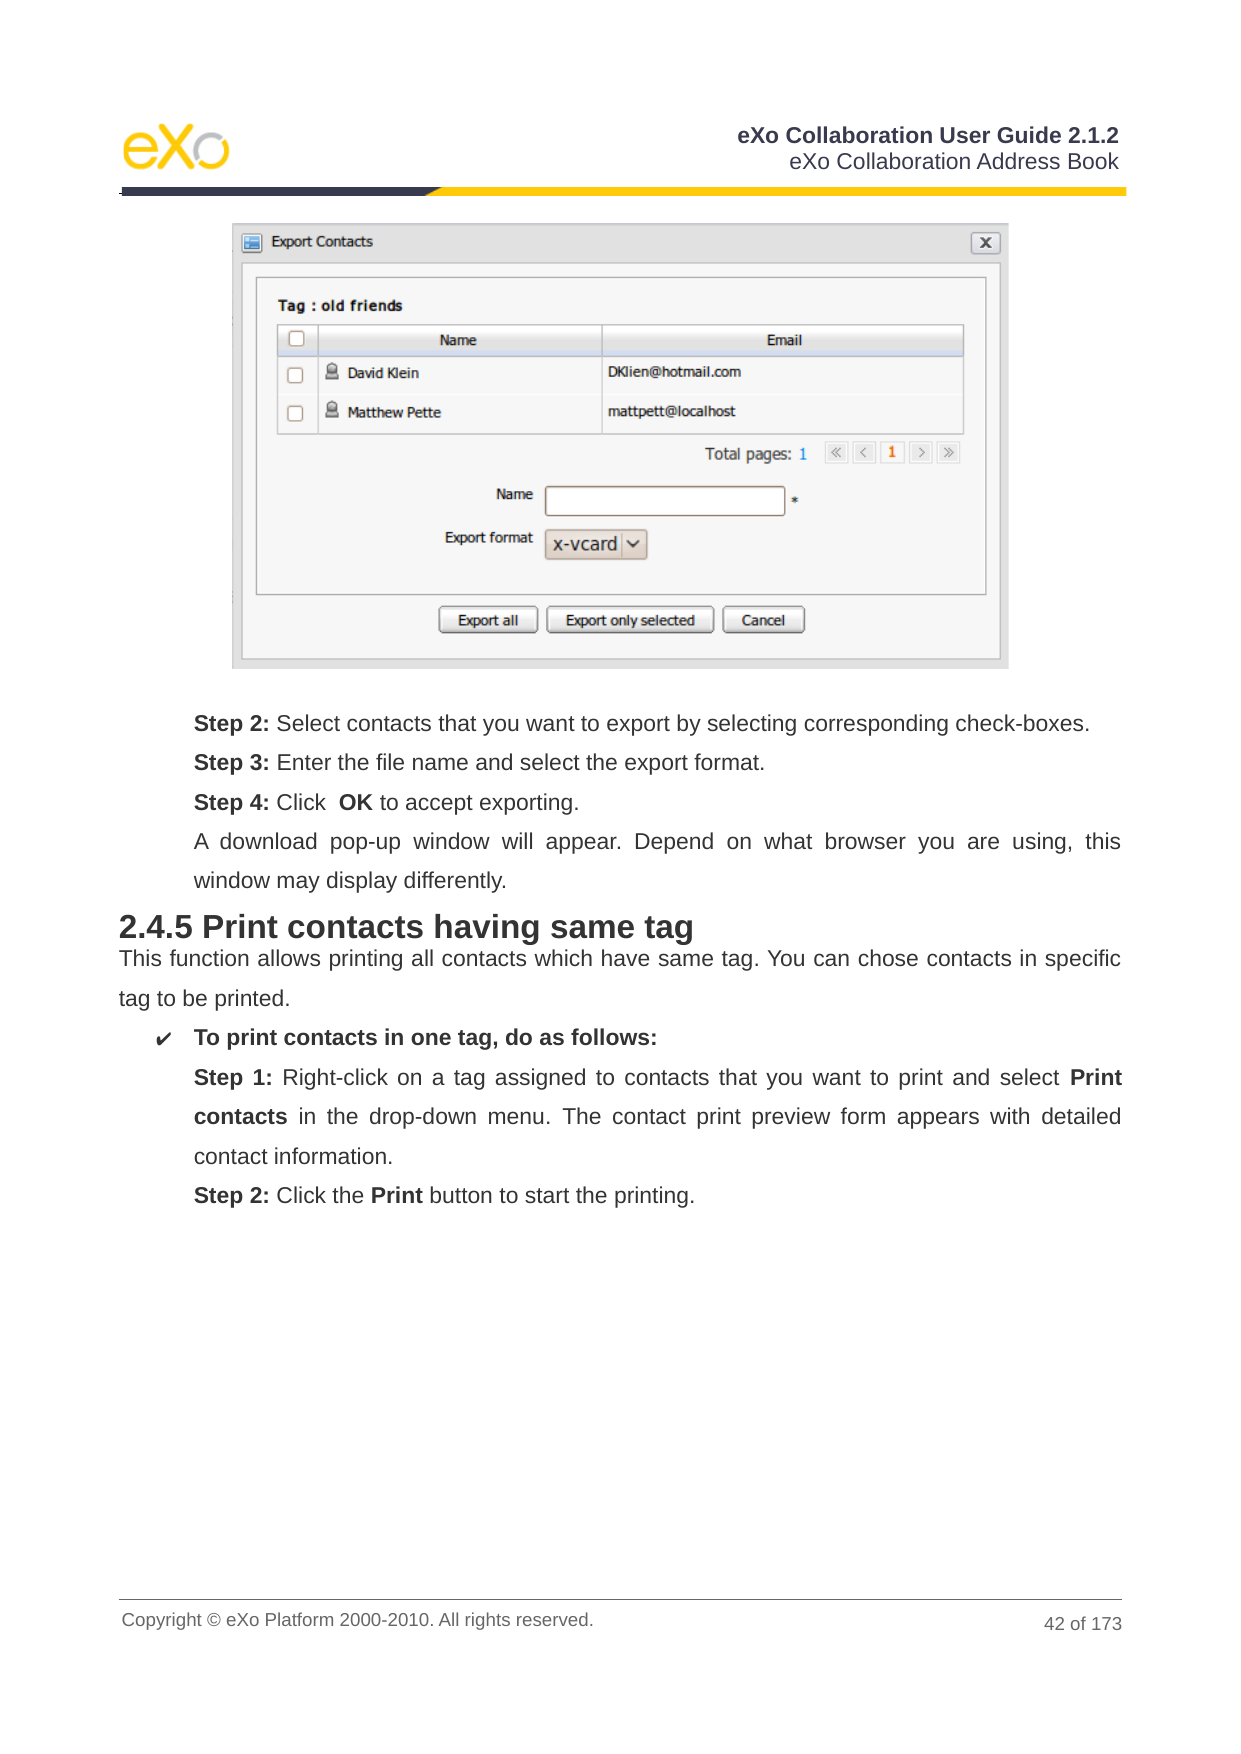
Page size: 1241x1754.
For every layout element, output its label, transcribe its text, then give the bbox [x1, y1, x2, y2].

text This function allows printing all contacts which have same tag. You can chose contacts in specific tag to be printed. [118, 945, 1122, 1011]
subtitle Print contacts having same tag [118, 907, 1122, 945]
picture [232, 223, 1009, 669]
picture [121, 187, 1127, 196]
list Step 3: Enter the file name and select the export format. [156, 749, 1122, 775]
list Step 2: Select contacts that you want to export by selecting corresponding check-boxes. [156, 709, 1122, 736]
list A download pop-up window will appear. Depend on what browser you are using, this window may display differently. [156, 828, 1122, 894]
list To print contacts in one tag, do as follows: [156, 1024, 1122, 1051]
list Step 4: Click OK to accept exporting. [156, 788, 1122, 815]
list Step 1: Right-click on a tag assigned to contacts that you want to print and select Print contacts in the drop-down menu. The contact print preview form appears with detailed contact information. [156, 1064, 1122, 1169]
list Step 2: Click the Print button to start the printing. [156, 1182, 1122, 1209]
picture [123, 123, 230, 170]
